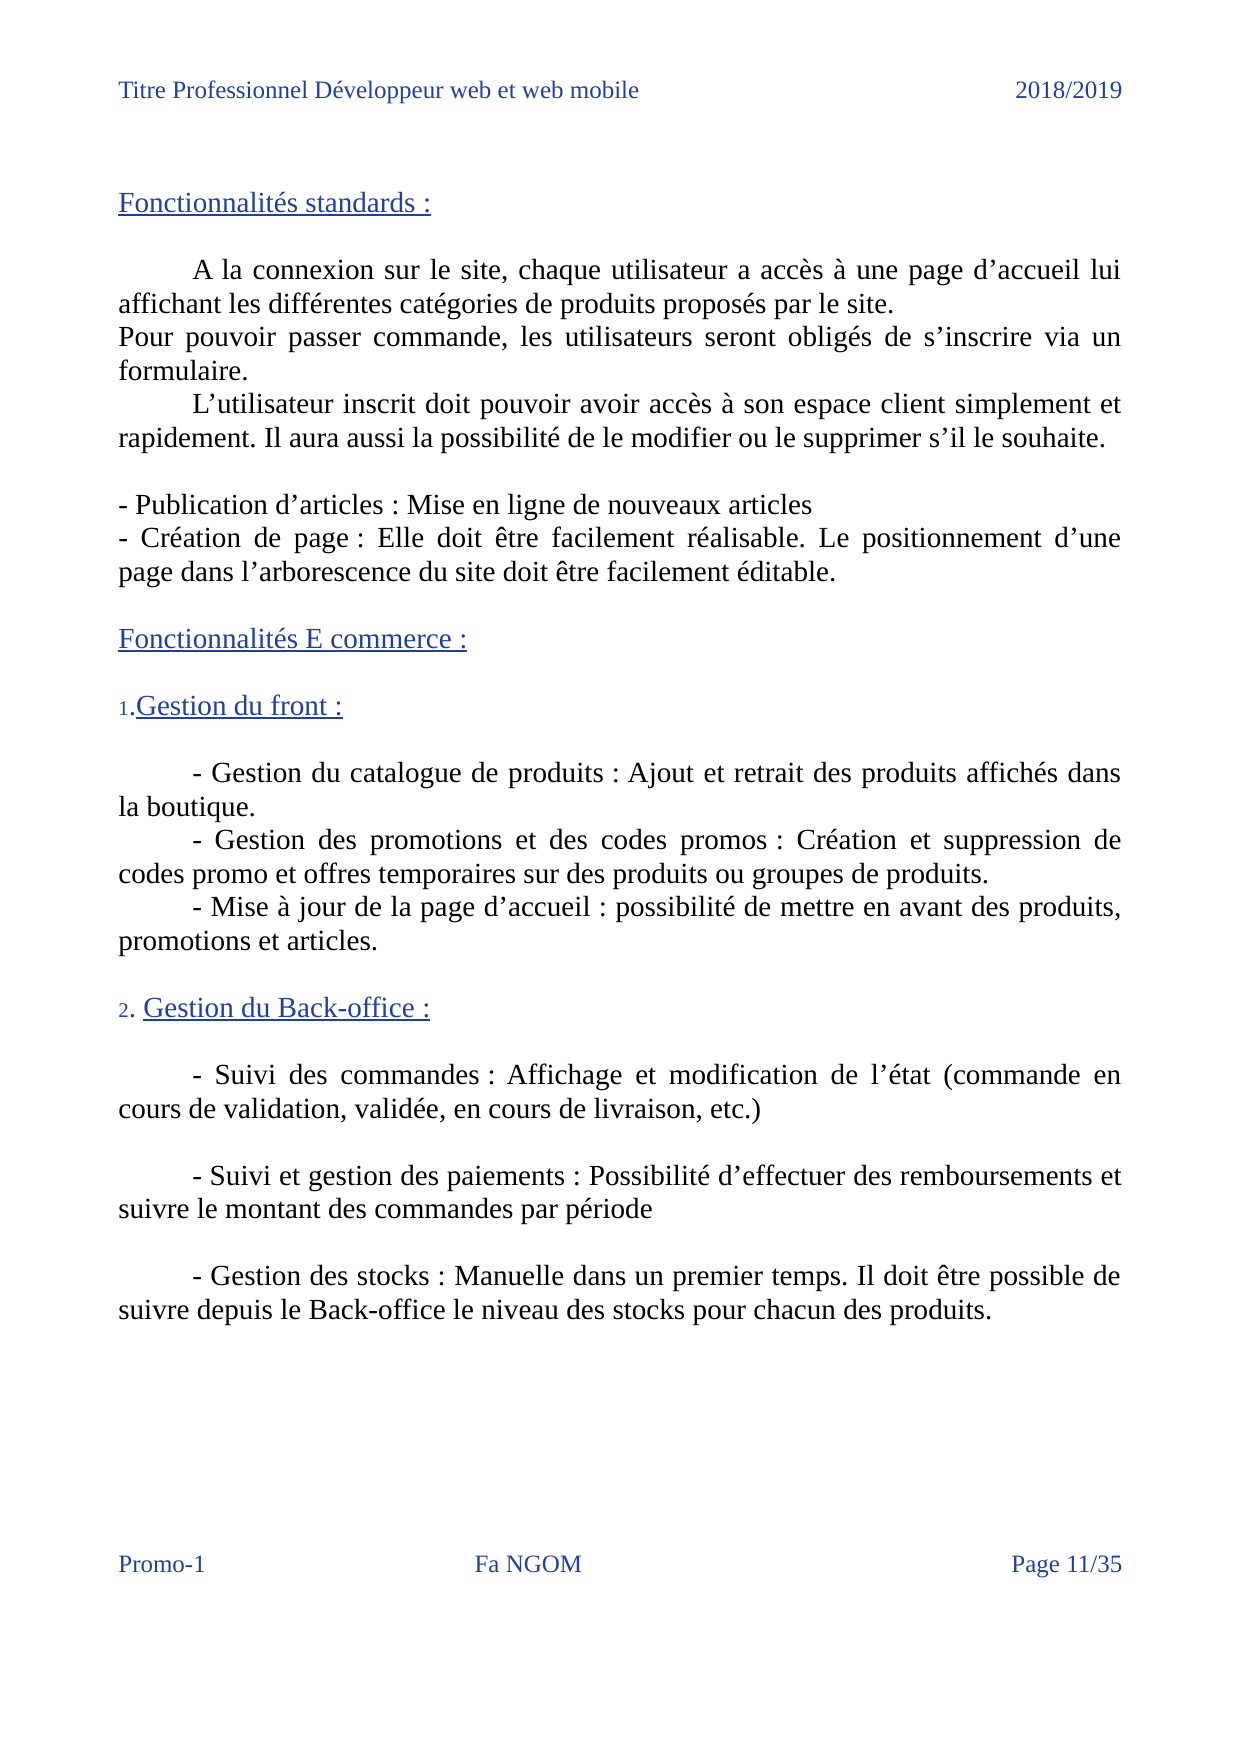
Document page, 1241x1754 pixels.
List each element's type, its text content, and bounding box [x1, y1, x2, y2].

text - Mise à jour de la page d’accueil : possibilité de mettre en avant des produits, promotions et articles. [118, 889, 1122, 957]
text 2. Gestion du Back-office : [118, 990, 1122, 1024]
text - Gestion des stocks : Manuelle dans un premier temps. Il doit être possible de suivre depuis le Back-office le niveau des stocks pour chacun des produits. [118, 1258, 1122, 1326]
text Pour pouvoir passer commande, les utilisateurs seront obligés de s’inscrire via un formulaire. [118, 319, 1122, 386]
text L’utilisateur inscrit doit pouvoir avoir accès à son espace client simplement et rapidement. Il aura aussi la possibilité de le modifier ou le supprimer s’il le souhaite. [118, 386, 1122, 453]
text Fonctionnalités standards : [118, 185, 1122, 219]
text - Création de page : Elle doit être facilement réalisable. Le positionnement d’une page dans l’arborescence du site doit être facilement éditable. [118, 521, 1122, 588]
text A la connexion sur le site, chaque utilisateur a accès à une page d’accueil lui affichant les différentes catégories de produits proposés par le site. [118, 252, 1122, 319]
text - Gestion du catalogue de produits : Ajout et retrait des produits affichés dans la boutique. [118, 755, 1122, 822]
text - Suivi et gestion des paiements : Possibilité d’effectuer des remboursements et suivre le montant des commandes par période [118, 1158, 1122, 1225]
text Fonctionnalités E commerce : [118, 621, 1122, 655]
text 1.Gestion du front : [118, 688, 1122, 722]
text - Publication d’articles : Mise en ligne de nouveaux articles [118, 487, 1122, 521]
text - Suivi des commandes : Affichage et modification de l’état (commande en cours de validation, validée, en cours de livraison, etc.) [118, 1057, 1122, 1124]
text - Gestion des promotions et des codes promos : Création et suppression de codes promo et offres temporaires sur des produits ou groupes de produits. [118, 822, 1122, 889]
